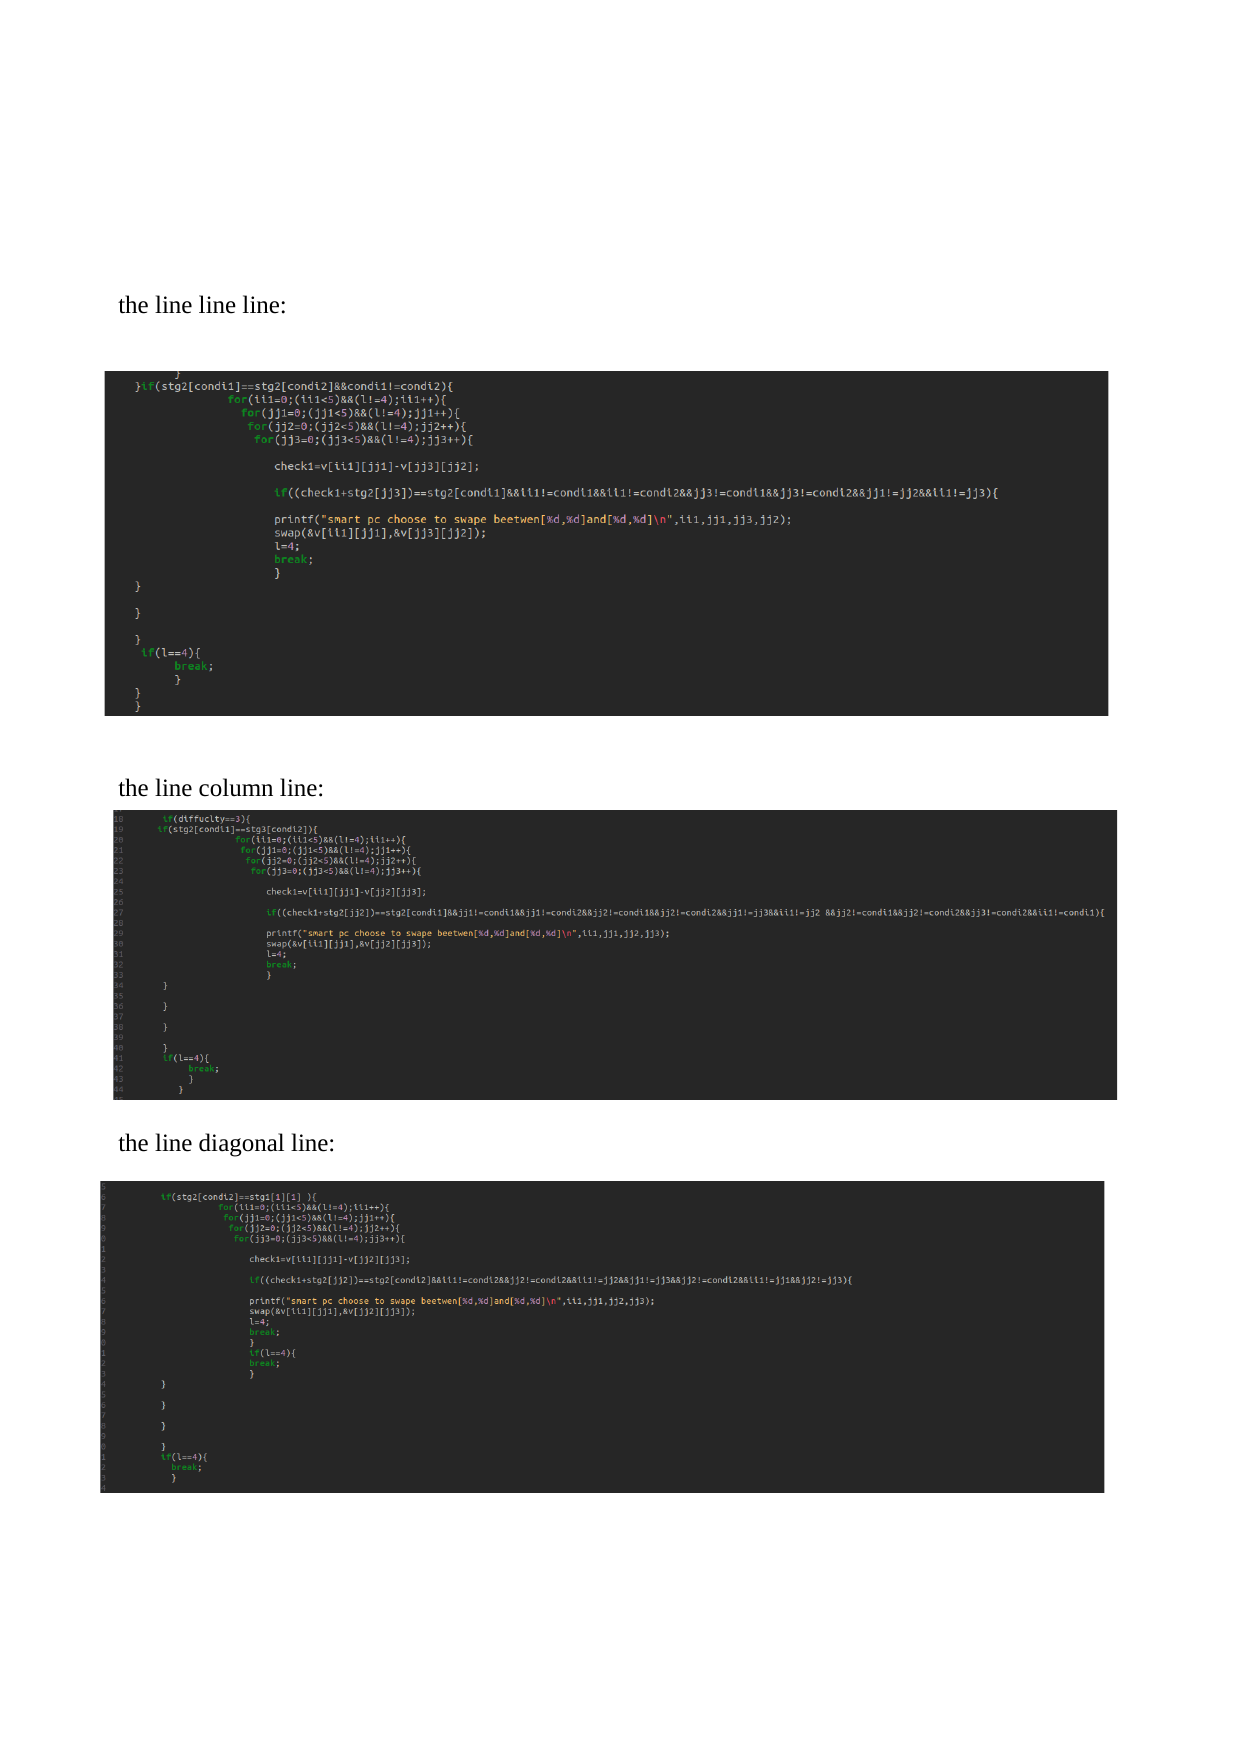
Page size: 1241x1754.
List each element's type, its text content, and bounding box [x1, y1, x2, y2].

picture [104, 371, 1109, 716]
picture [113, 810, 1118, 1100]
text the line diagonal line: [118, 1128, 1122, 1157]
text the line column line: [118, 773, 1122, 802]
picture [100, 1181, 1105, 1493]
text the line line line: [118, 291, 1122, 319]
